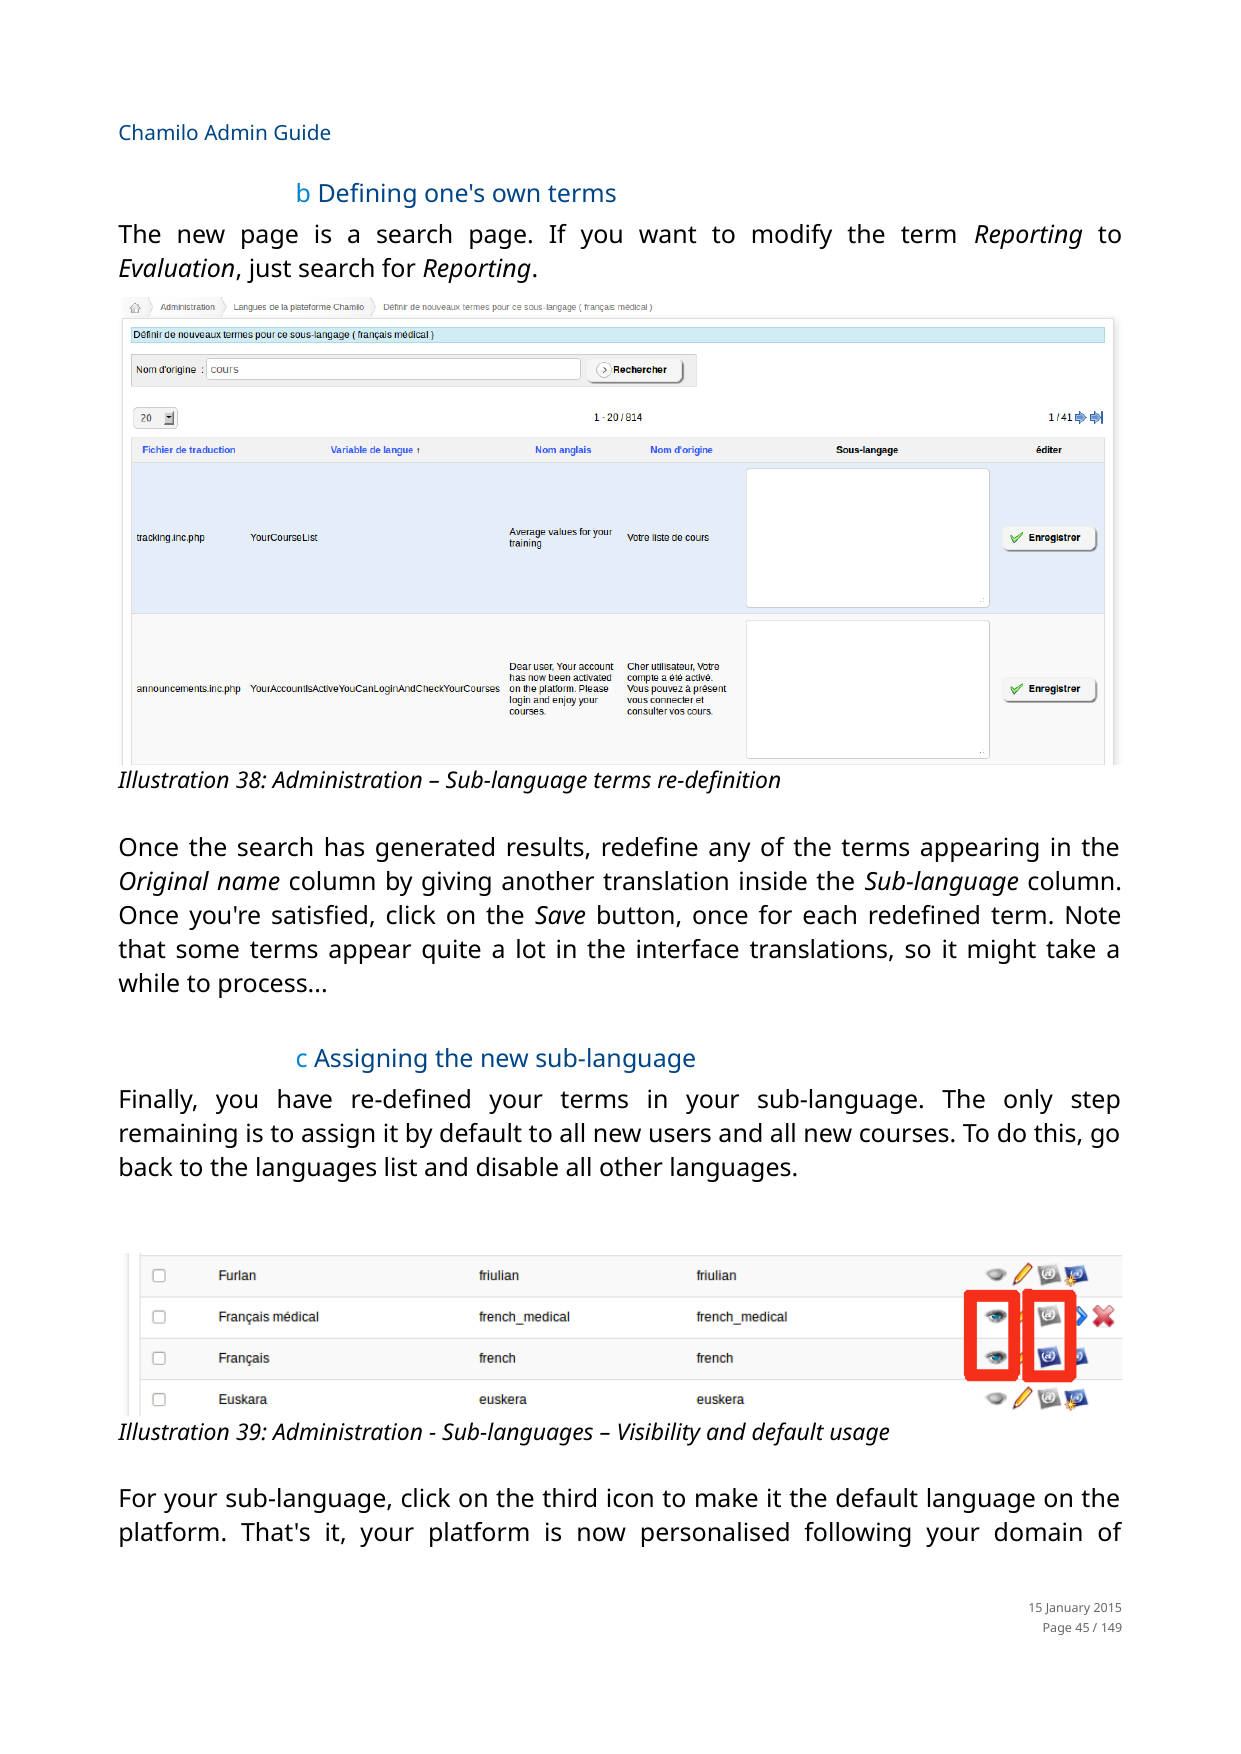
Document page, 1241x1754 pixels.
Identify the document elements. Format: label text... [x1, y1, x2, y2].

text Illustration 39: Administration - Sub-languages – Visibility and default usage [118, 1416, 1122, 1447]
subtitle Assigning the new sub-language [295, 1041, 1122, 1075]
picture [118, 297, 1123, 765]
text The new page is a search page. If you want to modify the term Reporting to Evaluation, just search for Reporting. [118, 217, 1122, 285]
text Once the search has generated results, redefine any of the terms appearing in the Original name column by giving another translation inside the Sub-language column. Once you're satisfied, click on the Save button, once for each redefined term. Note that some terms appear quite a lot in the interface translations, so it might take a while to process... [118, 829, 1122, 1000]
text Finally, you have re-defined your terms in your sub-language. The only step remaining is to assign it by default to all new users and all new courses. To do this, go back to the languages list and disable all other languages. [118, 1082, 1122, 1184]
subtitle Defining one's own terms [295, 176, 1122, 210]
text For your sub-language, click on the third icon to make it the default language on the platform. That's it, your platform is now personalised following your domain of [118, 1481, 1122, 1549]
text Illustration 38: Administration – Sub-language terms re-definition [118, 765, 1122, 796]
picture [118, 1253, 1123, 1416]
